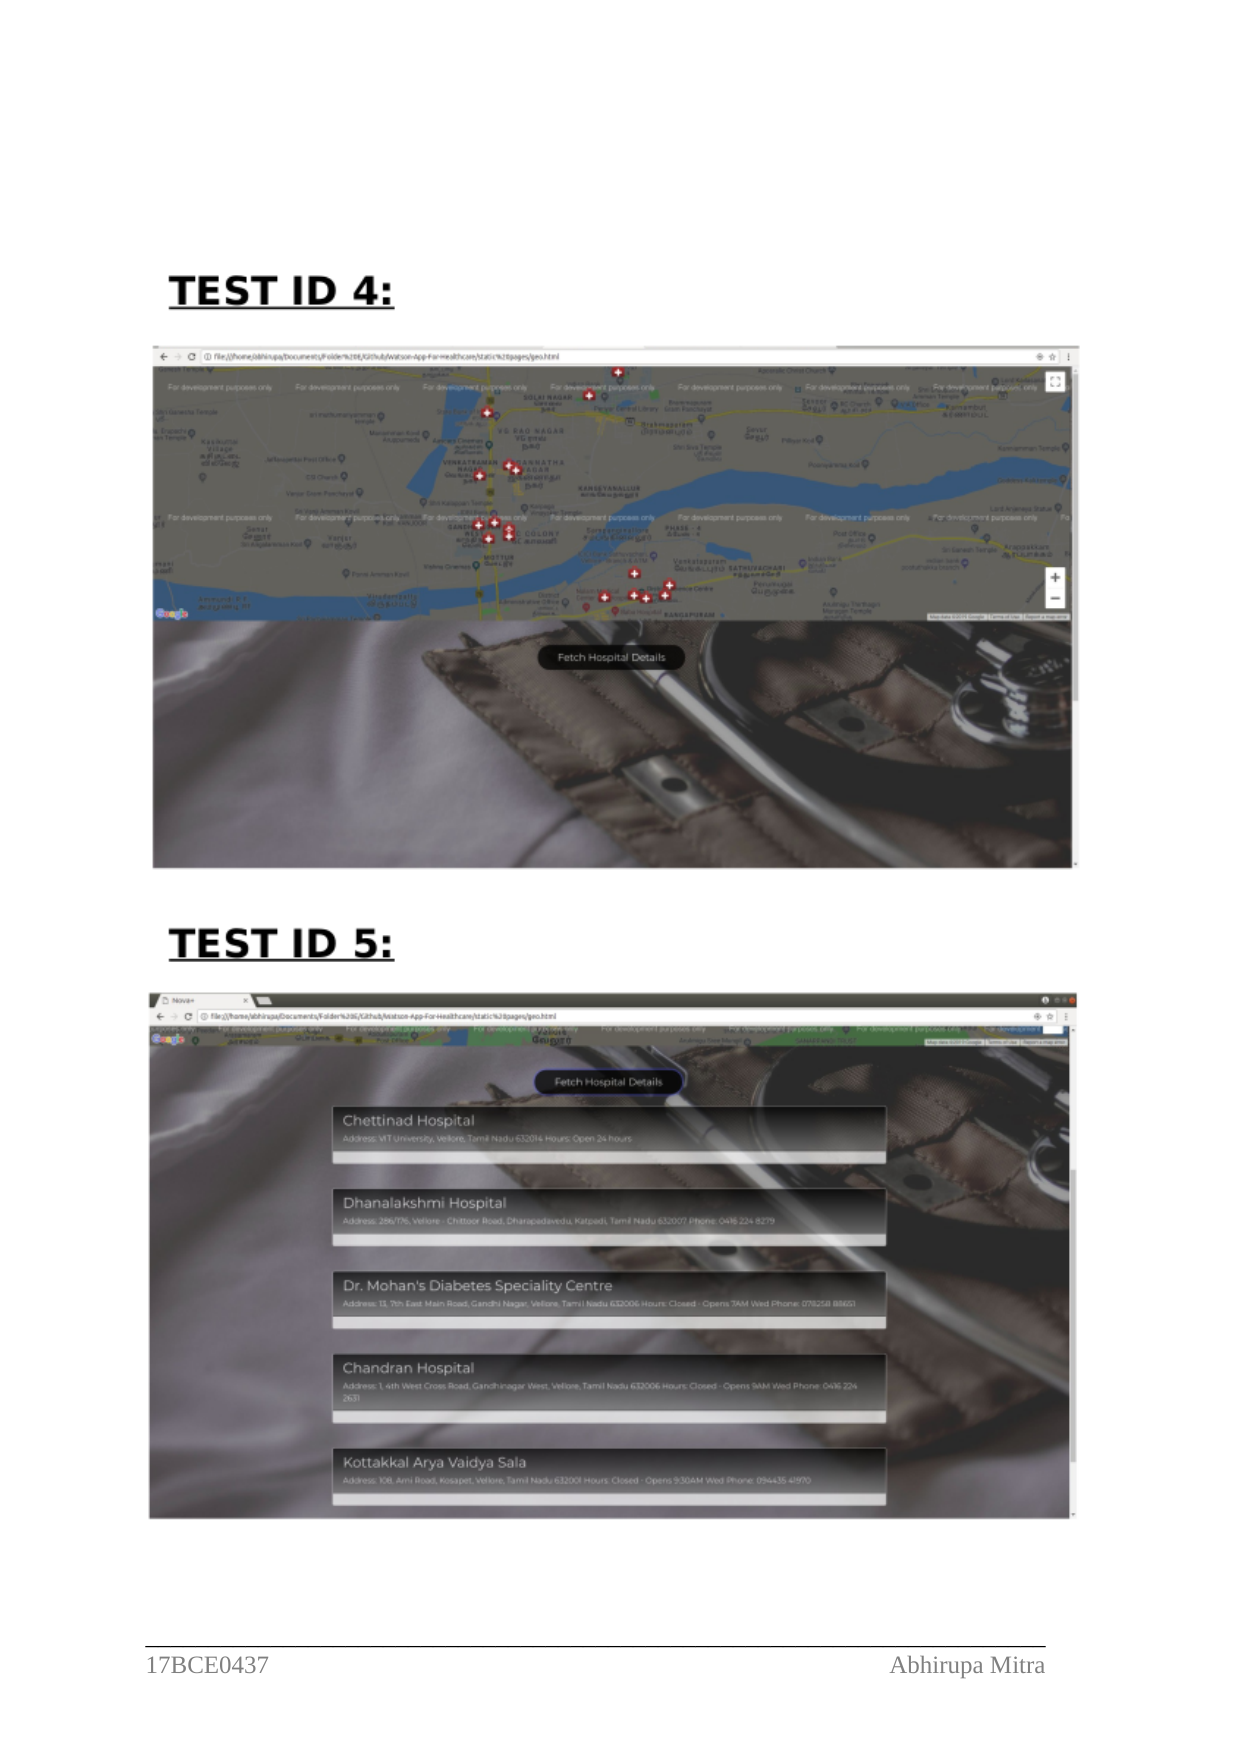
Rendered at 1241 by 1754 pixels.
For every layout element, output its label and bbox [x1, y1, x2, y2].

picture [132, 263, 1086, 1536]
